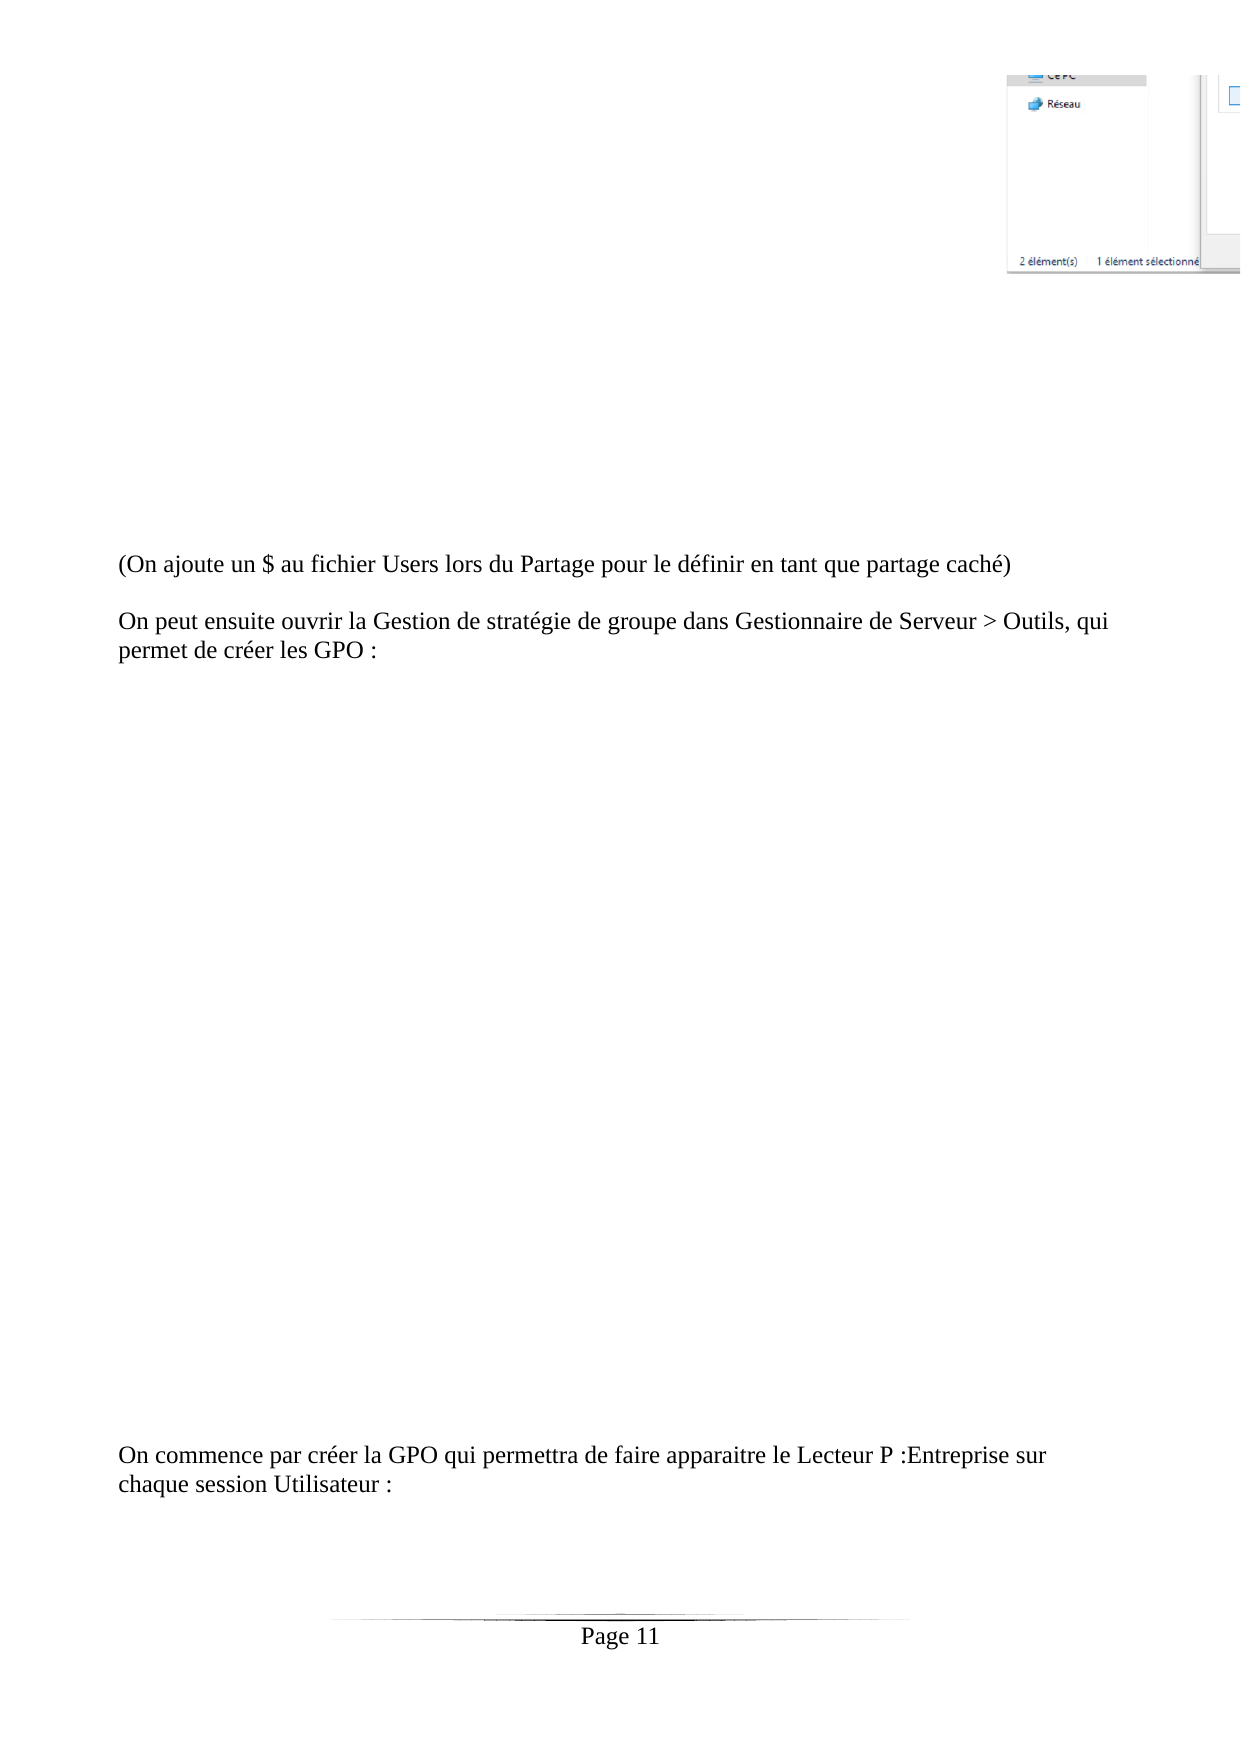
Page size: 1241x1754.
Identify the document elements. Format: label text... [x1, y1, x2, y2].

text C:/Data/Entreprise --------Commun --------Direction --------Rh --------Technique C:/Data/Users On active le Partage sur le dossier Entreprise et le dossier Users en faisant Propriétés > Partage avancé… > Autorisations > Tout le monde en Contrôle total : (On ajoute un $ au fichier Users lors du Partage pour le définir en tant que partage caché) On peut ensuite ouvrir la Gestion de stratégie de groupe dans Gestionnaire de Serveur > Outils, qui permet de créer les GPO : On commence par créer la GPO qui permettra de faire apparaitre le Lecteur P :Entreprise sur chaque session Utilisateur : On créer également les GPO permettant de bloquer la base de registre et le panneau de configuration aux utilisateurs : On place ensuite ces différentes GPO dans les bonnes OU pour qu’elles concernent seulement les utilisateurs souhaités : Une fois ceci fait, on peut se rendre dans Default Domain Policy en déroulant le domaine actuel pour modifier la Stratégie de mot de passe du domaine : Pour finir la configuration du Partage de fichiers, on se rend dans l’outils Gestionnaire de ressources du serveur de fichiers puis dans Filtres de fichiers ou l’on va ajouter un Filtrage actif pour les fichiers finissant par .locky : On se rends ensuite dans Quotas où l’on va ajouter une Limite de Stockage aux dossiers Users : Pour finir, ouvrir l’Outils DHCP installé précédemment, faire un clic droit sur IPv4 puis Nouvelle Etendue, qui va permettre de créer notre étendue d’adresses IP pour notre DHCP : O On peut également faire une réservation d’adresse IP dans Réservations pour notre machine Cliente (J’ai ici choisis 10.193.102.3) et également ajouter des Options pour l’étendue que l’on vient de créer : L’option 1 de valeur 0x2 permet de désactiver NetBios sur toutes les machines clientes du serveur. L’option 2 permet de définir la Passerelle par défaut des machines clientes du serveur. L’option 3 permet de définir l’adresse IP du serveur DNS sur les machines clientes du serveur. Notre configuration est maintenant terminée, on peut finir par installer si on le souhaite les fonctionnalités RSAT sur la machine Cliente pour accéder au serveur Active Directory à Distance et pouvoir l’administrer plus facilement : On peut ensuite démarrer la machine Client, rejoindre le Réseau dom.lula.fr et se connecter avec l’un des utilisateurs pour vérifier si celui-ci à bien les bons accès sur le partage de fichiers et si il récupère bien une adresse IP ! Tout devrait être fonctionnel ! Comment faire ? : On peut ensuite changer de session pour utiliser n’importe quel compte utilisateur créé précédemment ! Je conseille également de désactiver l’énumération basée sur l’accès dans Gestionnaire de Serveur > Partage, celle-ci forçant à faire disparaitre les fichiers auquel les utilisateurs n’ont pas accès, ce qui n’est pas pratique... : Sources : OpenNebula | Moodle https://learn.microsoft.com/ Alexandre Rota | Explications de Cours [118, 75, 1122, 1613]
